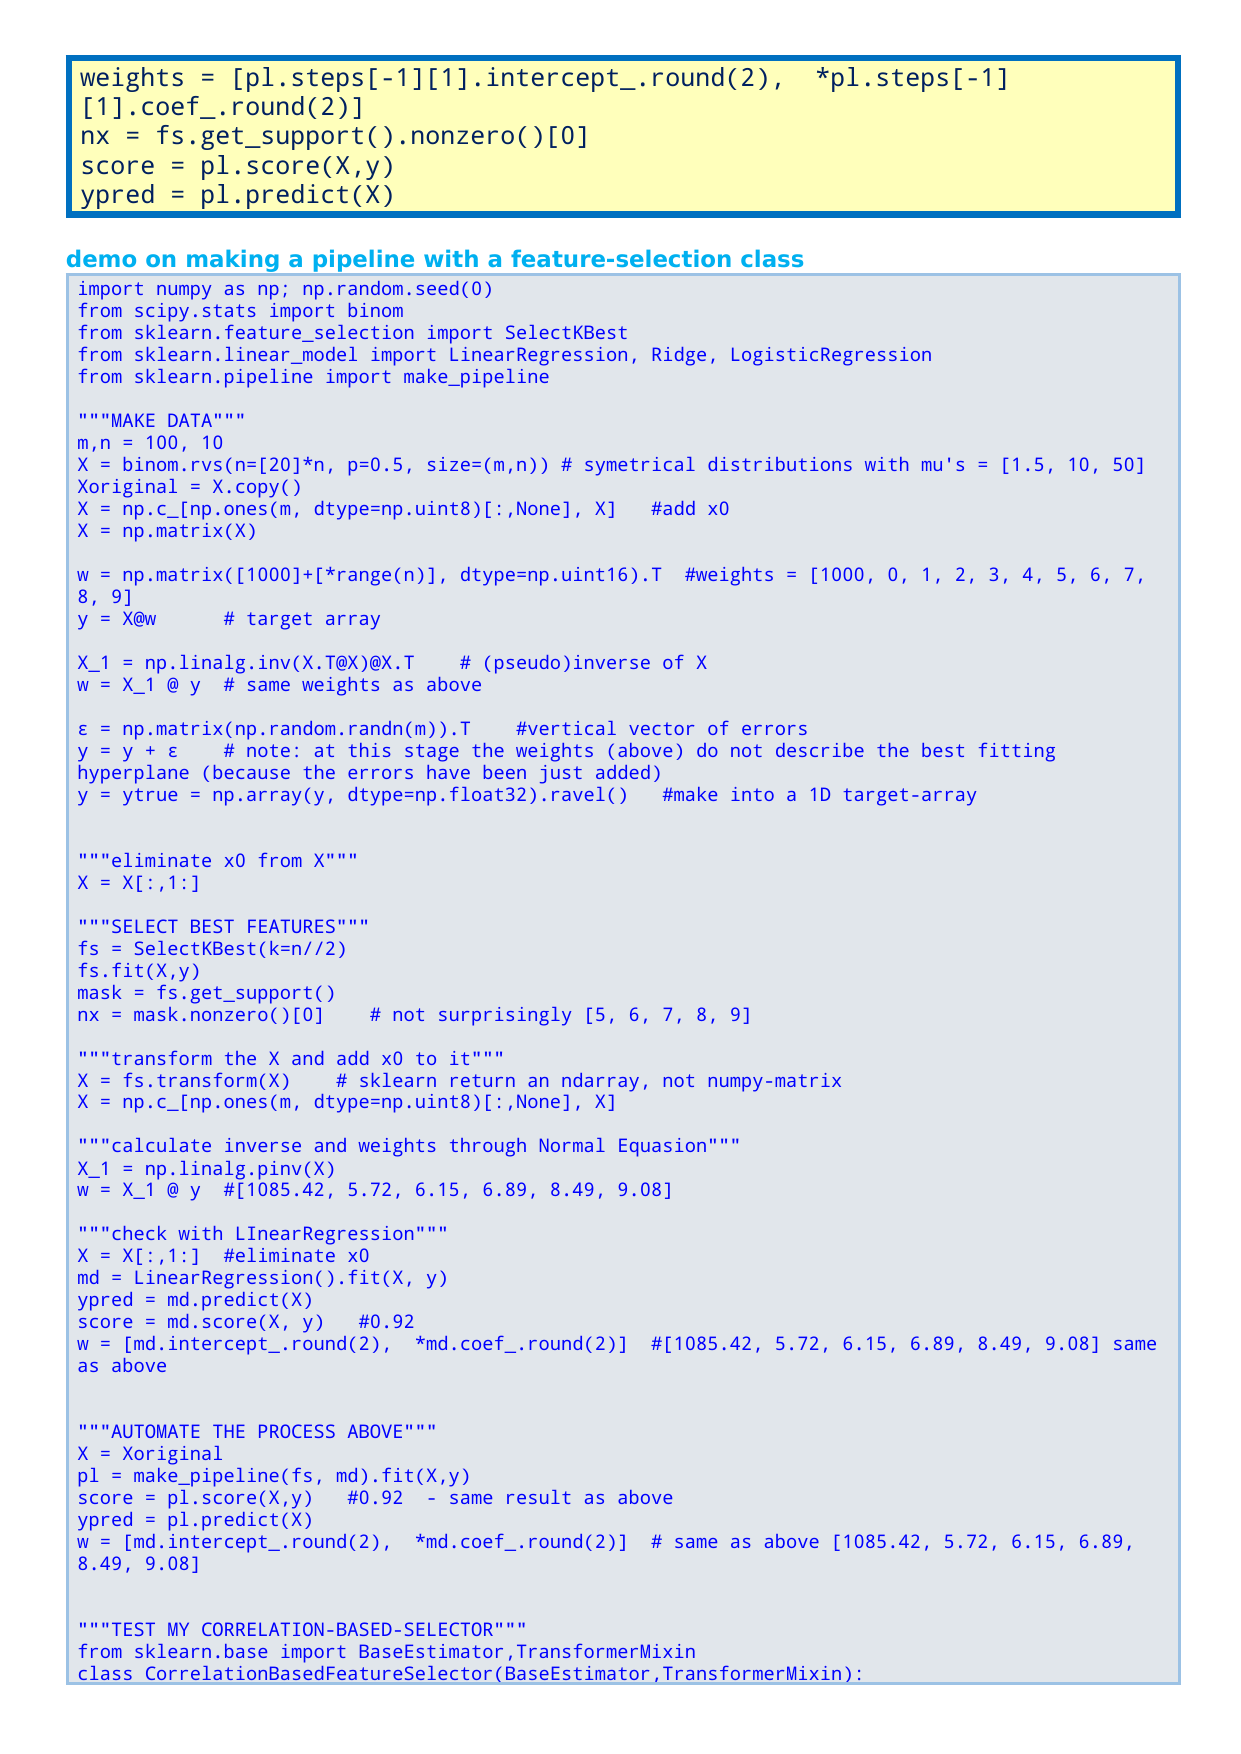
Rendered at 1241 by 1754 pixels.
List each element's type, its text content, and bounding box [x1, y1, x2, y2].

text y = y + ε # note: at this stage the weights (above) do not describe the best fitting hyperplane (because the errors have been just added) [69, 735, 1178, 779]
text w = X_1 @ y #[1085.42, 5.72, 6.15, 6.89, 8.49, 9.08] [69, 1174, 1178, 1196]
text X = X[:,1:] #eliminate x0 [69, 1240, 1178, 1262]
text """transform the X and add x0 to it""" [69, 1042, 1178, 1064]
text y = ytrue = np.array(y, dtype=np.float32).ravel() #make into a 1D target-array [69, 779, 1178, 801]
text X = np.c_[np.ones(m, dtype=np.uint8)[:,None], X] [69, 1086, 1178, 1108]
text w = np.matrix([1000]+[*range(n)], dtype=np.uint16).T #weights = [1000, 0, 1, 2, 3, 4, 5, 6, 7, 8, 9] [69, 559, 1178, 603]
text from sklearn.linear_model import LinearRegression, Ridge, LogisticRegression [69, 339, 1178, 361]
text ypred = pl.predict(X) [69, 1504, 1178, 1526]
text score = pl.score(X,y) [72, 142, 1175, 172]
text from sklearn.feature_selection import SelectKBest [69, 317, 1178, 339]
text pl = make_pipeline(fs, md).fit(X,y) [69, 1460, 1178, 1482]
text md = LinearRegression().fit(X, y) [69, 1262, 1178, 1284]
text X = Xoriginal [69, 1438, 1178, 1460]
text ε = np.matrix(np.random.randn(m)).T #vertical vector of errors [69, 713, 1178, 735]
text m,n = 100, 10 [69, 427, 1178, 449]
text score = md.score(X, y) #0.92 [69, 1306, 1178, 1328]
text class CorrelationBasedFeatureSelector(BaseEstimator,TransformerMixin): [69, 1658, 1178, 1682]
text nx = fs.get_support().nonzero()[0] [72, 113, 1175, 142]
text X = fs.transform(X) # sklearn return an ndarray, not numpy-matrix [69, 1064, 1178, 1086]
text X = np.c_[np.ones(m, dtype=np.uint8)[:,None], X] #add x0 [69, 493, 1178, 515]
text score = pl.score(X,y) #0.92 - same result as above [69, 1482, 1178, 1504]
text ypred = md.predict(X) [69, 1284, 1178, 1306]
text """TEST MY CORRELATION-BASED-SELECTOR""" [69, 1614, 1178, 1636]
text X = binom.rvs(n=[20]*n, p=0.5, size=(m,n)) # symetrical distributions with mu's = [1.5, 10, 50] [69, 449, 1178, 471]
text fs.fit(X,y) [69, 954, 1178, 976]
text Xoriginal = X.copy() [69, 471, 1178, 493]
text """eliminate x0 from X""" [69, 844, 1178, 867]
text w = [md.intercept_.round(2), *md.coef_.round(2)] #[1085.42, 5.72, 6.15, 6.89, 8.49, 9.08] same as above [69, 1328, 1178, 1372]
text from scipy.stats import binom [69, 295, 1178, 317]
text nx = mask.nonzero()[0] # not surprisingly [5, 6, 7, 8, 9] [69, 998, 1178, 1020]
text weights = [pl.steps[-1][1].intercept_.round(2), *pl.steps[-1][1].coef_.round(2)] [72, 61, 1175, 113]
text """check with LInearRegression""" [69, 1218, 1178, 1240]
text w = X_1 @ y # same weights as above [69, 669, 1178, 691]
text """MAKE DATA""" [69, 405, 1178, 427]
text from sklearn.pipeline import make_pipeline [69, 361, 1178, 383]
text X = X[:,1:] [69, 867, 1178, 888]
text mask = fs.get_support() [69, 976, 1178, 998]
title demo on making a pipeline with a feature-selection class [66, 246, 1181, 273]
text X_1 = np.linalg.pinv(X) [69, 1152, 1178, 1174]
text """calculate inverse and weights through Normal Equasion""" [69, 1130, 1178, 1152]
text fs = SelectKBest(k=n//2) [69, 932, 1178, 954]
text w = [md.intercept_.round(2), *md.coef_.round(2)] # same as above [1085.42, 5.72, 6.15, 6.89, 8.49, 9.08] [69, 1526, 1178, 1570]
text from sklearn.base import BaseEstimator,TransformerMixin [69, 1636, 1178, 1658]
text X_1 = np.linalg.inv(X.T@X)@X.T # (pseudo)inverse of X [69, 647, 1178, 669]
text """SELECT BEST FEATURES""" [69, 911, 1178, 932]
text """AUTOMATE THE PROCESS ABOVE""" [69, 1416, 1178, 1438]
text y = X@w # target array [69, 603, 1178, 625]
text import numpy as np; np.random.seed(0) [69, 276, 1178, 295]
text X = np.matrix(X) [69, 515, 1178, 537]
text ypred = pl.predict(X) [72, 172, 1175, 211]
